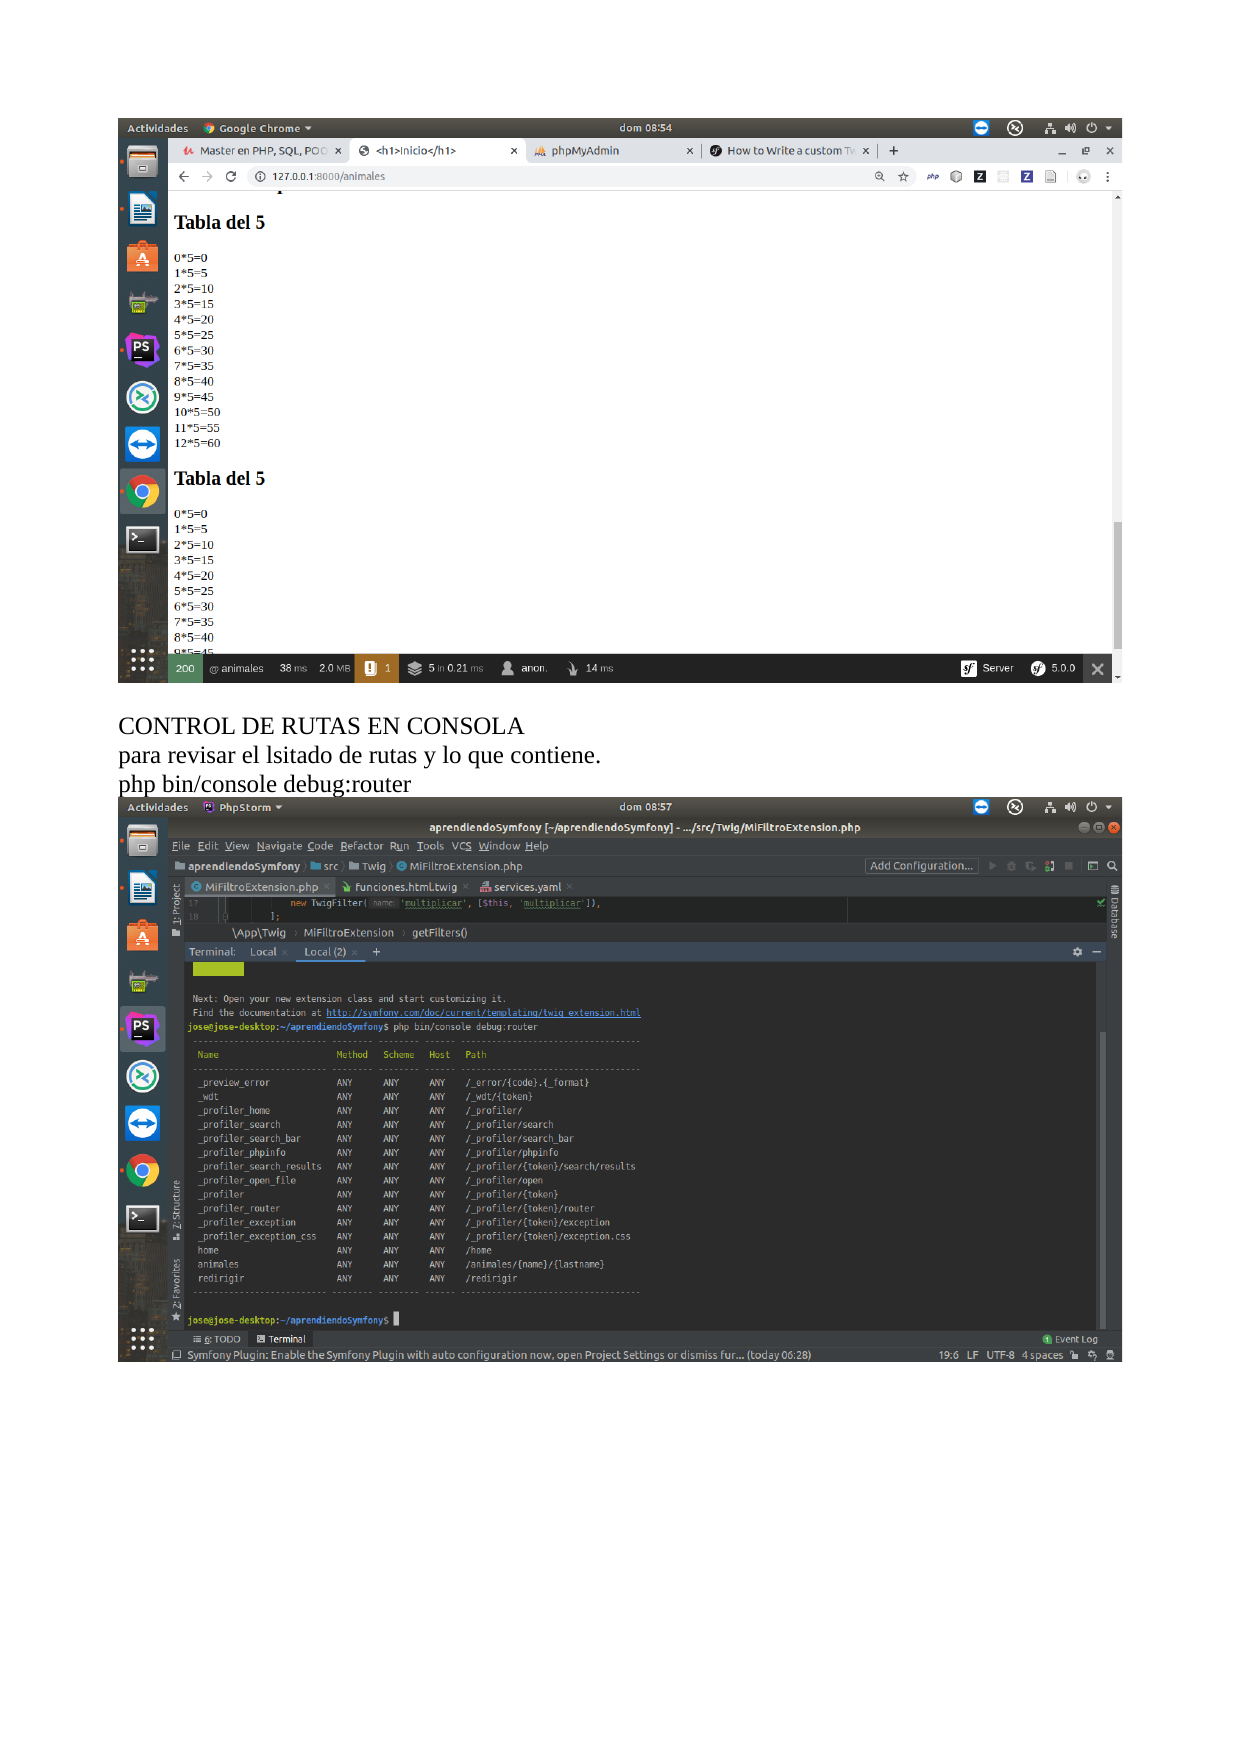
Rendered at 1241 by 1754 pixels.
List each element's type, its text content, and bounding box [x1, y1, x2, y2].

text php bin/console debug:router [118, 769, 1122, 797]
text para revisar el lsitado de rutas y lo que contiene. [118, 740, 1122, 769]
text CONTROL DE RUTAS EN CONSOLA [118, 711, 1122, 740]
